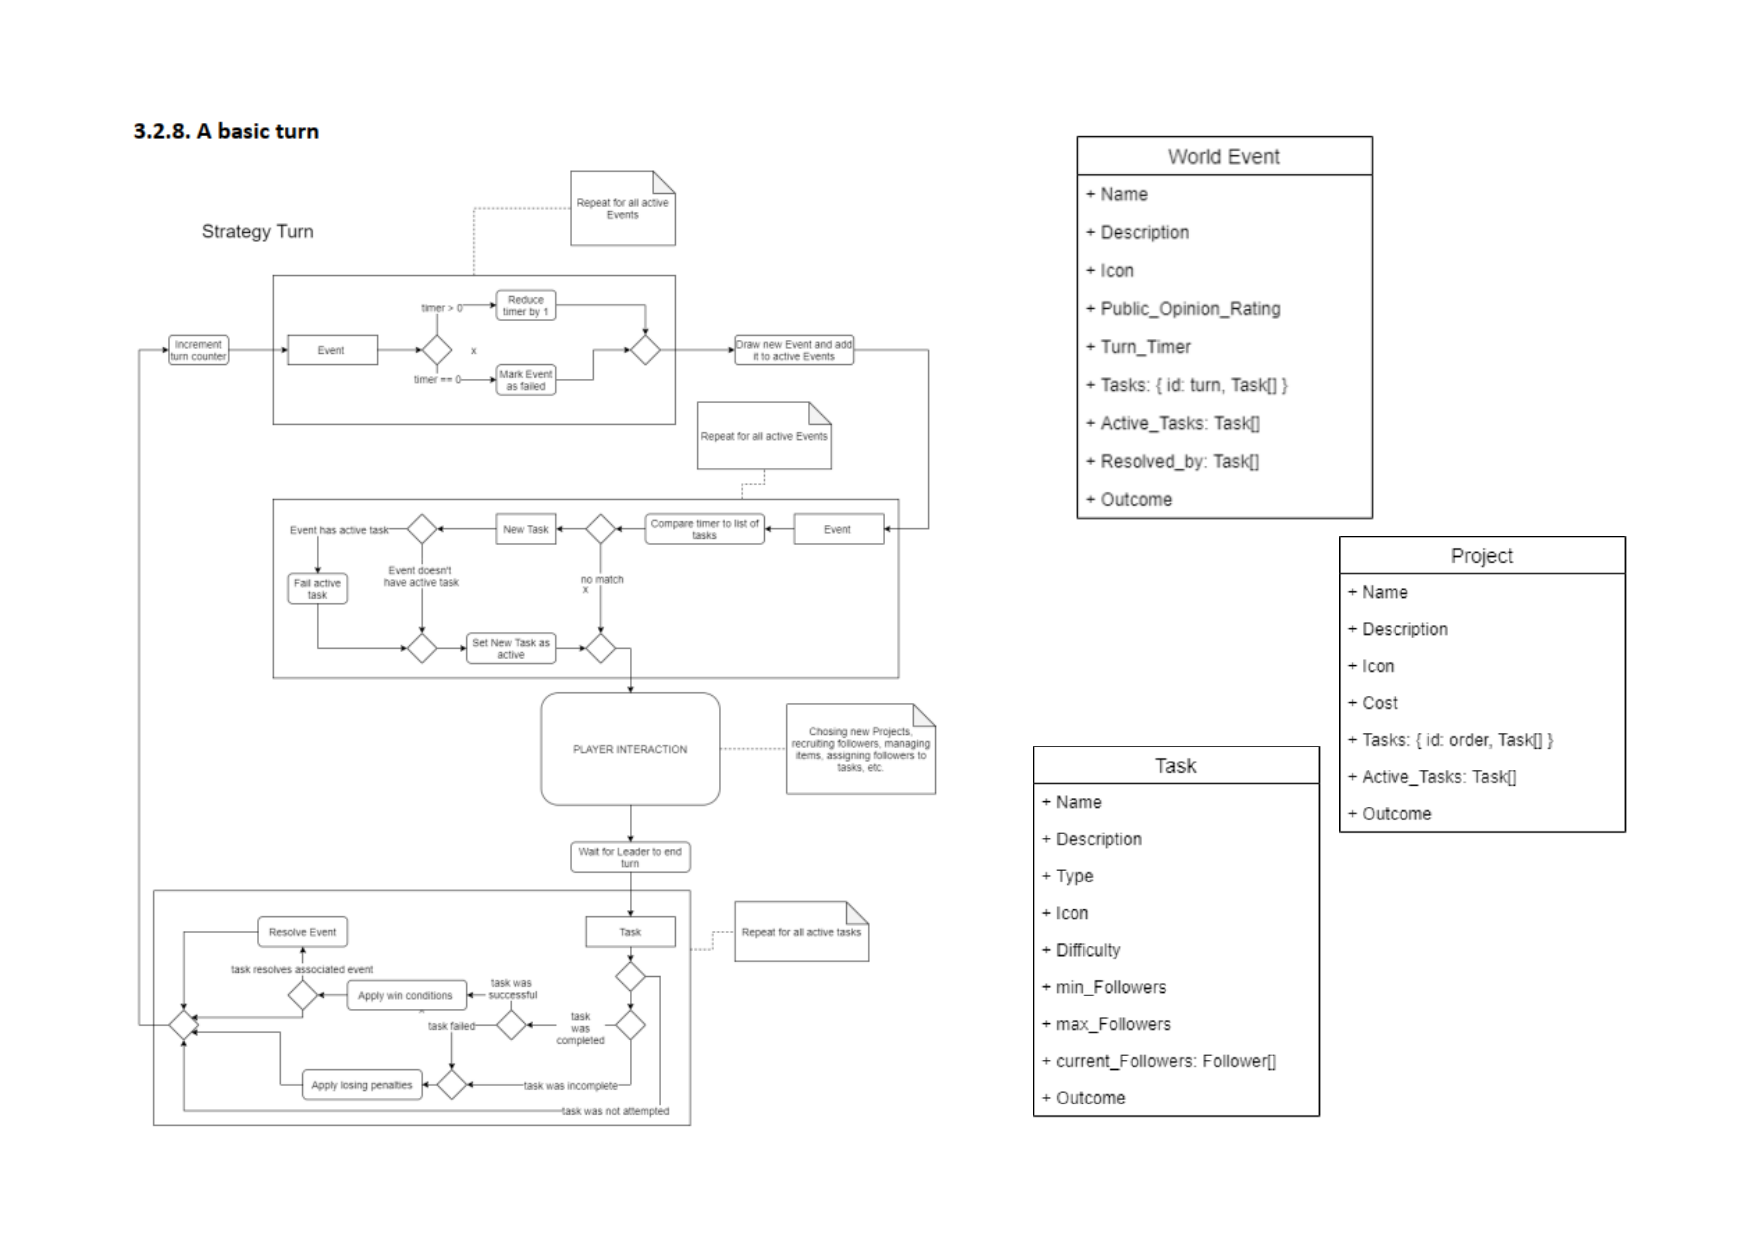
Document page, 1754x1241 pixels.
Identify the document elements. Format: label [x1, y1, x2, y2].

picture [1336, 532, 1629, 834]
picture [117, 104, 949, 1129]
picture [1070, 132, 1379, 525]
picture [1029, 741, 1323, 1120]
